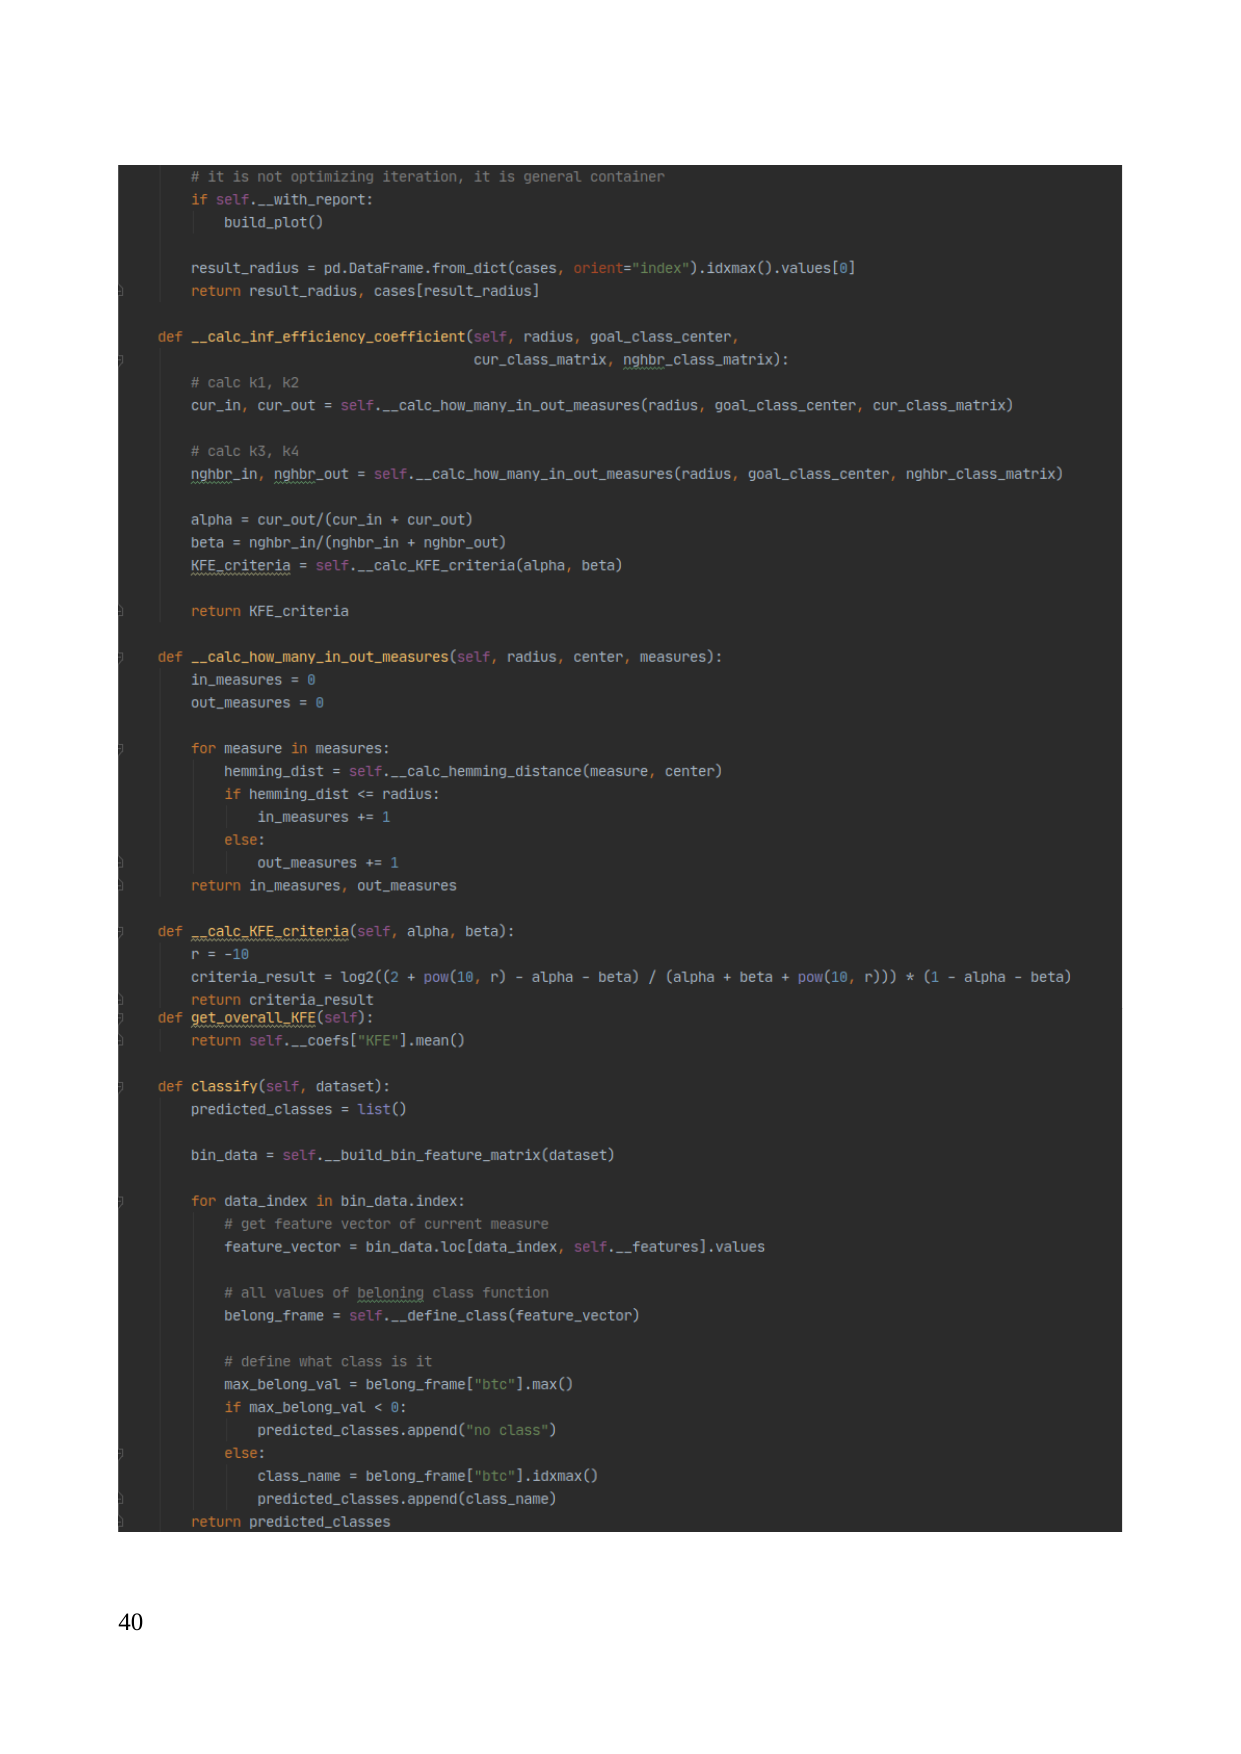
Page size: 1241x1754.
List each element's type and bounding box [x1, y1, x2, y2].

picture [118, 165, 1123, 1532]
